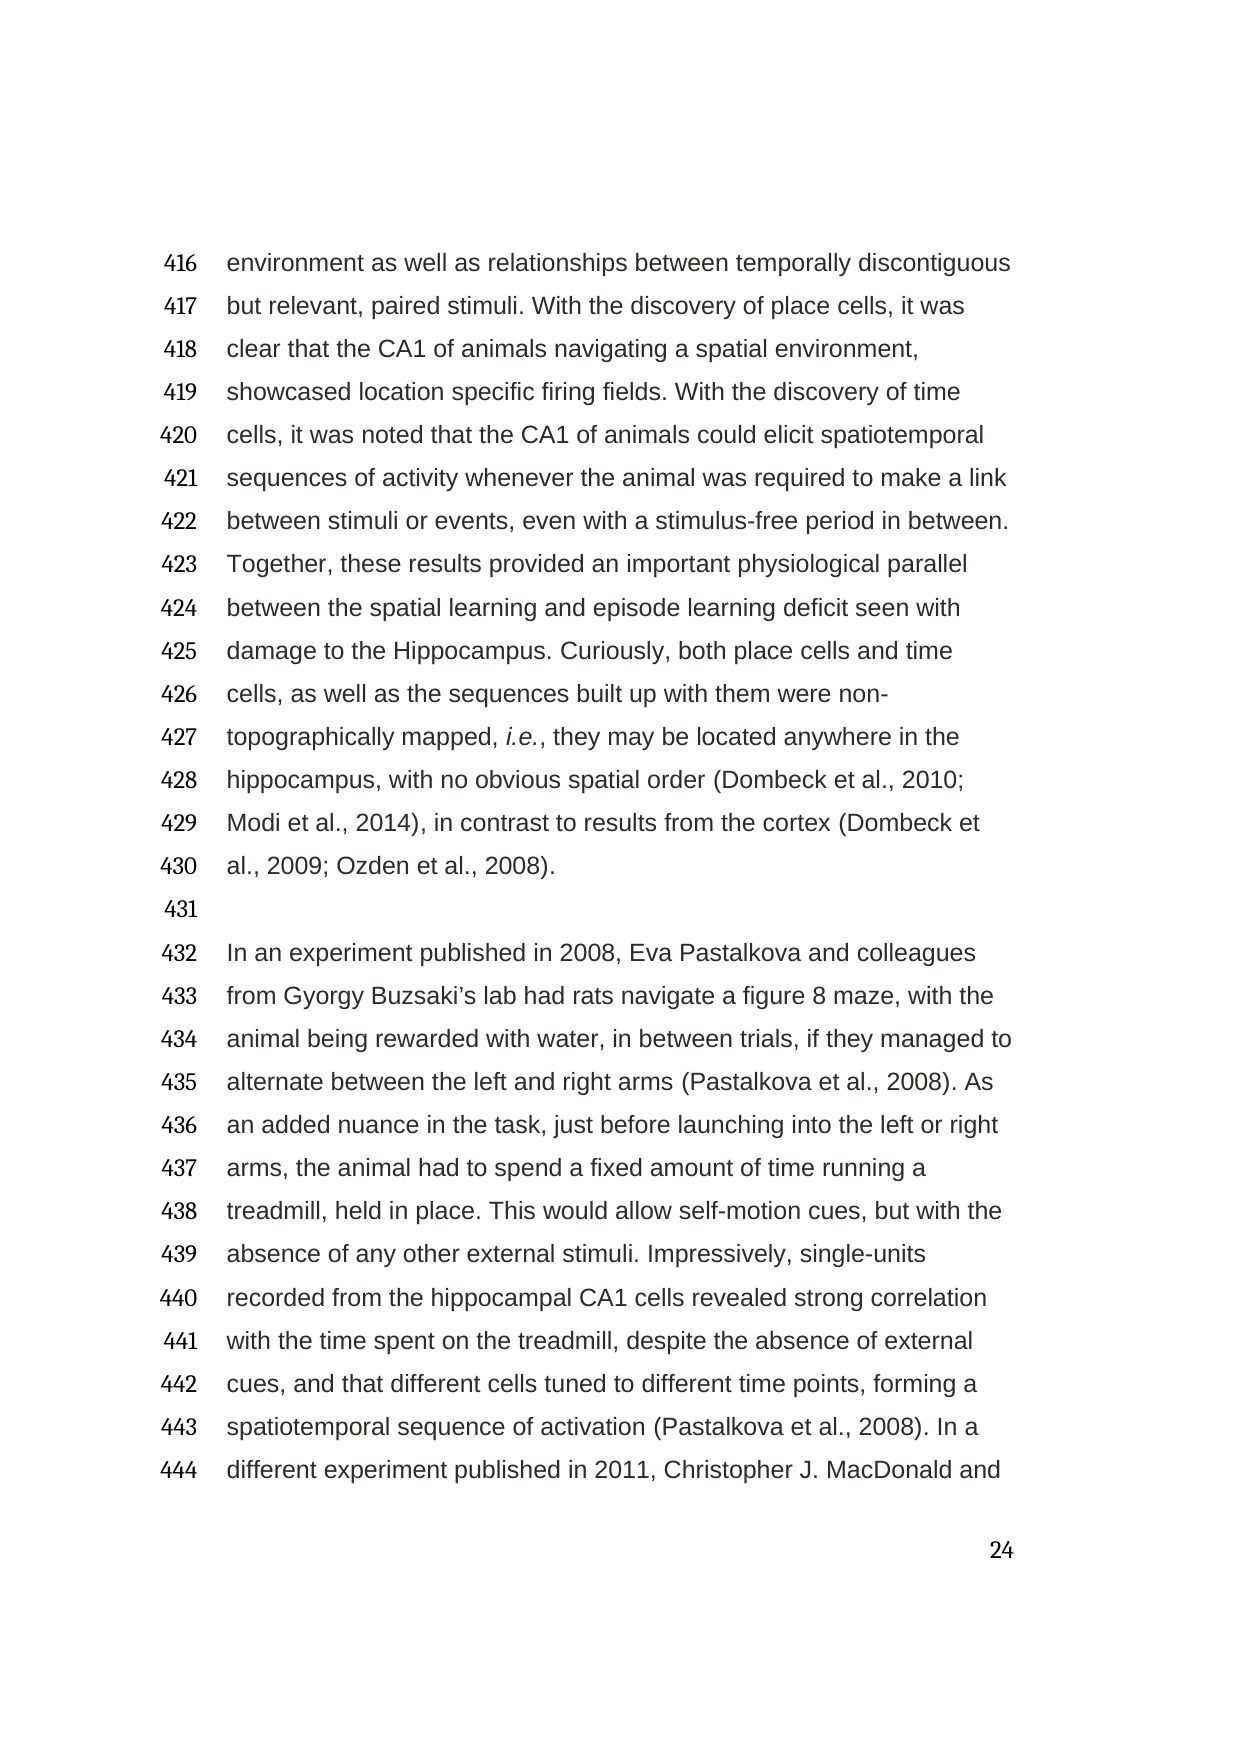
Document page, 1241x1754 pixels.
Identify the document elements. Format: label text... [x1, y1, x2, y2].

text environment as well as relationships between temporally discontiguous but relevant, paired stimuli. With the discovery of place cells, it was clear that the CA1 of animals navigating a spatial environment, showcased location specific firing fields. With the discovery of time cells, it was noted that the CA1 of animals could elicit spatiotemporal sequences of activity whenever the animal was required to make a link between stimuli or events, even with a stimulus-free period in between. Together, these results provided an important physiological parallel between the spatial learning and episode learning deficit seen with damage to the Hippocampus. Curiously, both place cells and time cells, as well as the sequences built up with them were non-topographically mapped, i.e., they may be located anywhere in the hippocampus, with no obvious spatial order (Dombeck et al., 2010; Modi et al., 2014)⁠, in contrast to results from the cortex (Dombeck et al., 2009; Ozden et al., 2008)⁠. [226, 248, 1014, 880]
text In an experiment published in 2008, Eva Pastalkova and colleagues from Gyorgy Buzsaki’s lab had rats navigate a figure 8 maze, with the animal being rewarded with water, in between trials, if they managed to alternate between the left and right arms (Pastalkova et al., 2008)⁠. As an added nuance in the task, just before launching into the left or right arms, the animal had to spend a fixed amount of time running a treadmill, held in place. This would allow self-motion cues, but with the absence of any other external stimuli. Impressively, single-units recorded from the hippocampal CA1 cells revealed strong correlation with the time spent on the treadmill, despite the absence of external cues, and that different cells tuned to different time points, forming a spatiotemporal sequence of activation (Pastalkova et al., 2008)⁠. In a different experiment published in 2011, Christopher J. MacDonald and [226, 938, 1014, 1484]
